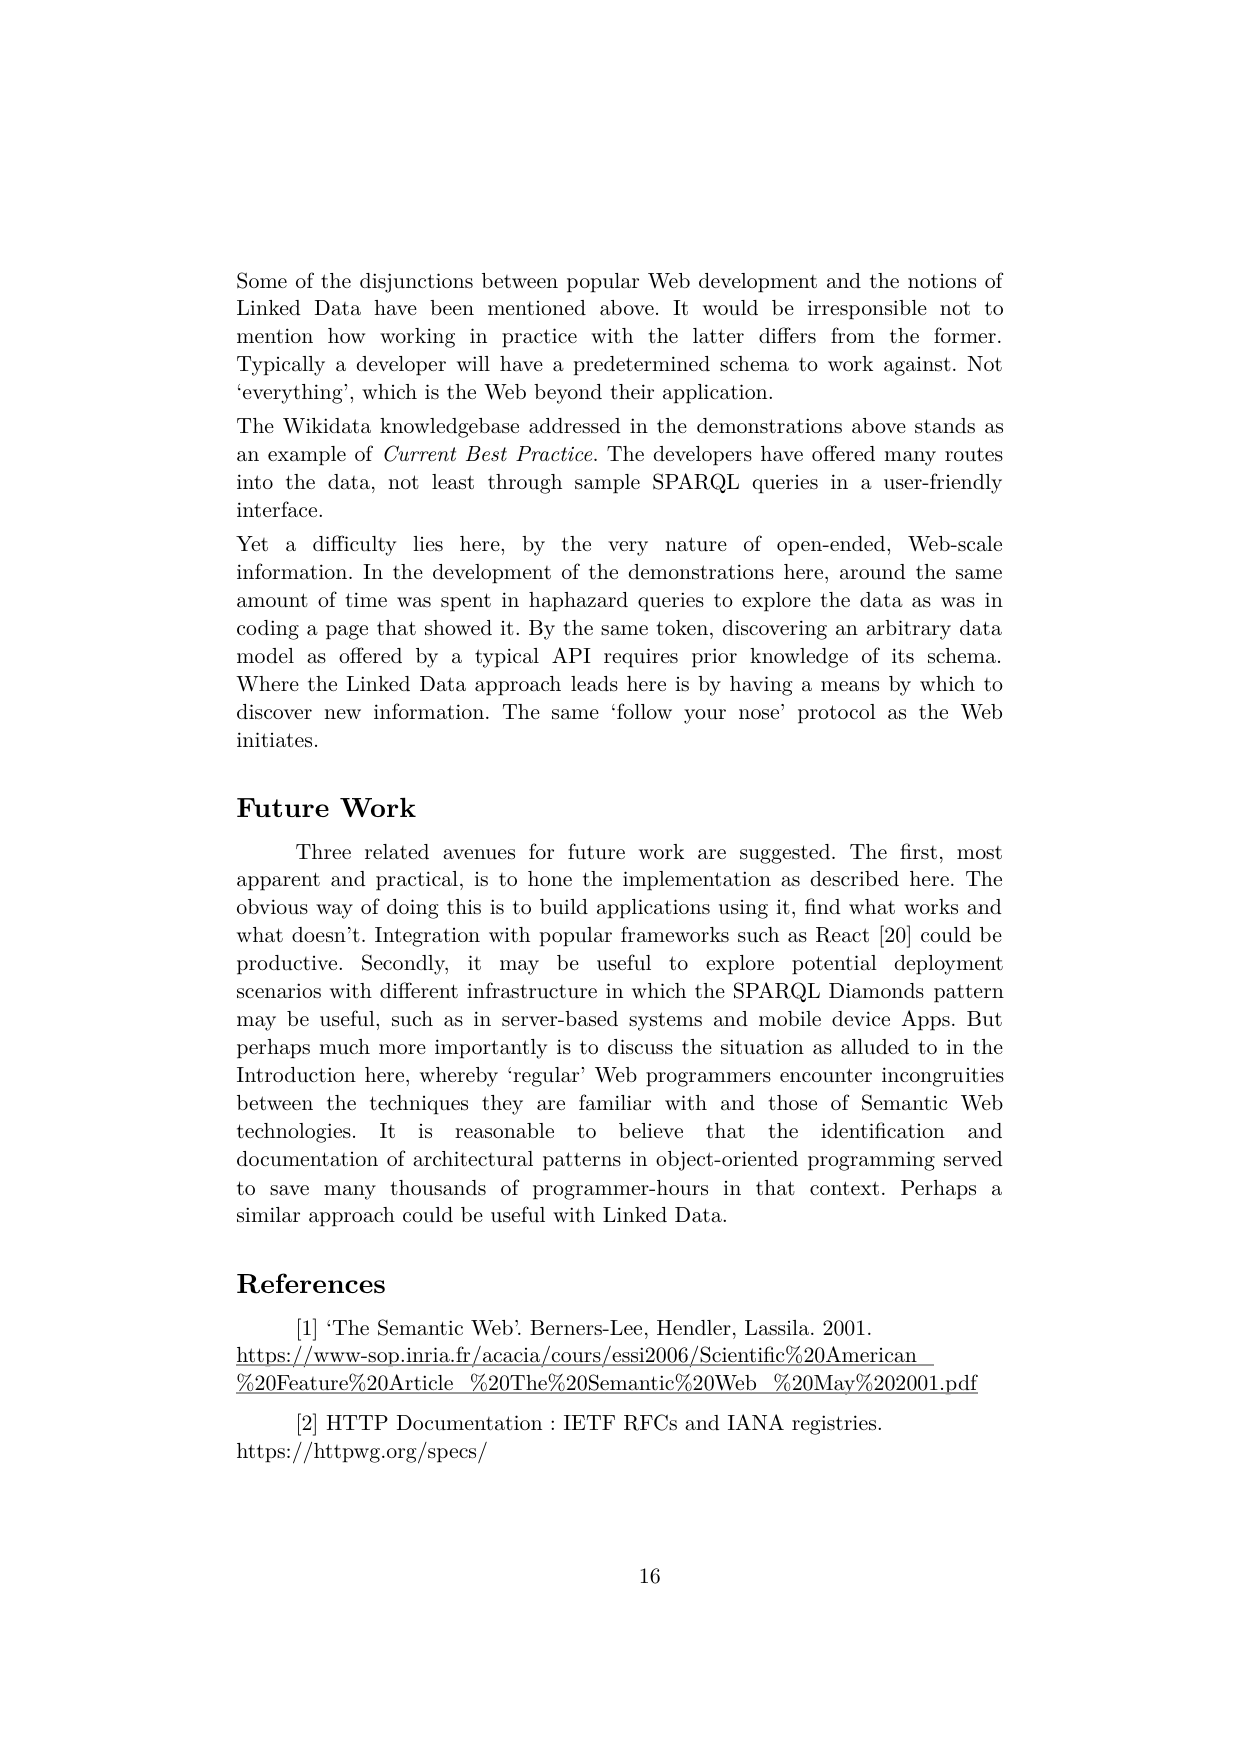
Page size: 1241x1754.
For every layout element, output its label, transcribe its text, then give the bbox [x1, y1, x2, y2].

text Yet a difficulty lies here, by the very nature of open-ended, Web-scale information. In the development of the demonstrations here, around the same amount of time was spent in haphazard queries to explore the data as was in coding a page that showed it. By the same token, discovering an arbitrary data model as offered by a typical API requires prior knowledge of its schema. Where the Linked Data approach leads here is by having a means by which to discover new information. The same ‘follow your nose’ protocol as the Web initiates. [236, 529, 1004, 754]
subtitle References [236, 1265, 1004, 1300]
text [1] ‘The Semantic Web’. Berners-Lee, Hendler, Lassila. 2001. https://www-sop.inria.fr/acacia/cours/essi2006/Scientific%20American_%20Feature%20Article_%20The%20Semantic%20Web_%20May%202001.pdf [236, 1313, 1004, 1397]
subtitle Future Work [236, 789, 1004, 825]
text Some of the disjunctions between popular Web development and the notions of Linked Data have been mentioned above. It would be irresponsible not to mention how working in practice with the latter differs from the former. Typically a developer will have a predetermined schema to work against. Not ‘everything’, which is the Web beyond their application. [236, 266, 1004, 406]
text The Wikidata knowledgebase addressed in the demonstrations above stands as an example of Current Best Practice. The developers have offered many routes into the data, not least through sample SPARQL queries in a user-friendly interface. [236, 412, 1004, 524]
text Three related avenues for future work are suggested. The first, most apparent and practical, is to hone the implementation as described here. The obvious way of doing this is to build applications using it, find what works and what doesn’t. Integration with popular frameworks such as React [20] could be productive. Secondly, it may be useful to explore potential deployment scenarios with different infrastructure in which the SPARQL Diamonds pattern may be useful, such as in server-based systems and mobile device Apps. But perhaps much more importantly is to discuss the situation as alluded to in the Introduction here, whereby ‘regular’ Web programmers encounter incongruities between the techniques they are familiar with and those of Semantic Web technologies. It is reasonable to believe that the identification and documentation of architectural patterns in object-oriented programming served to save many thousands of programmer-hours in that context. Perhaps a similar approach could be useful with Linked Data. [236, 837, 1004, 1229]
text [2] HTTP Documentation : IETF RFCs and IANA registries. https://httpwg.org/specs/ [236, 1408, 1004, 1464]
